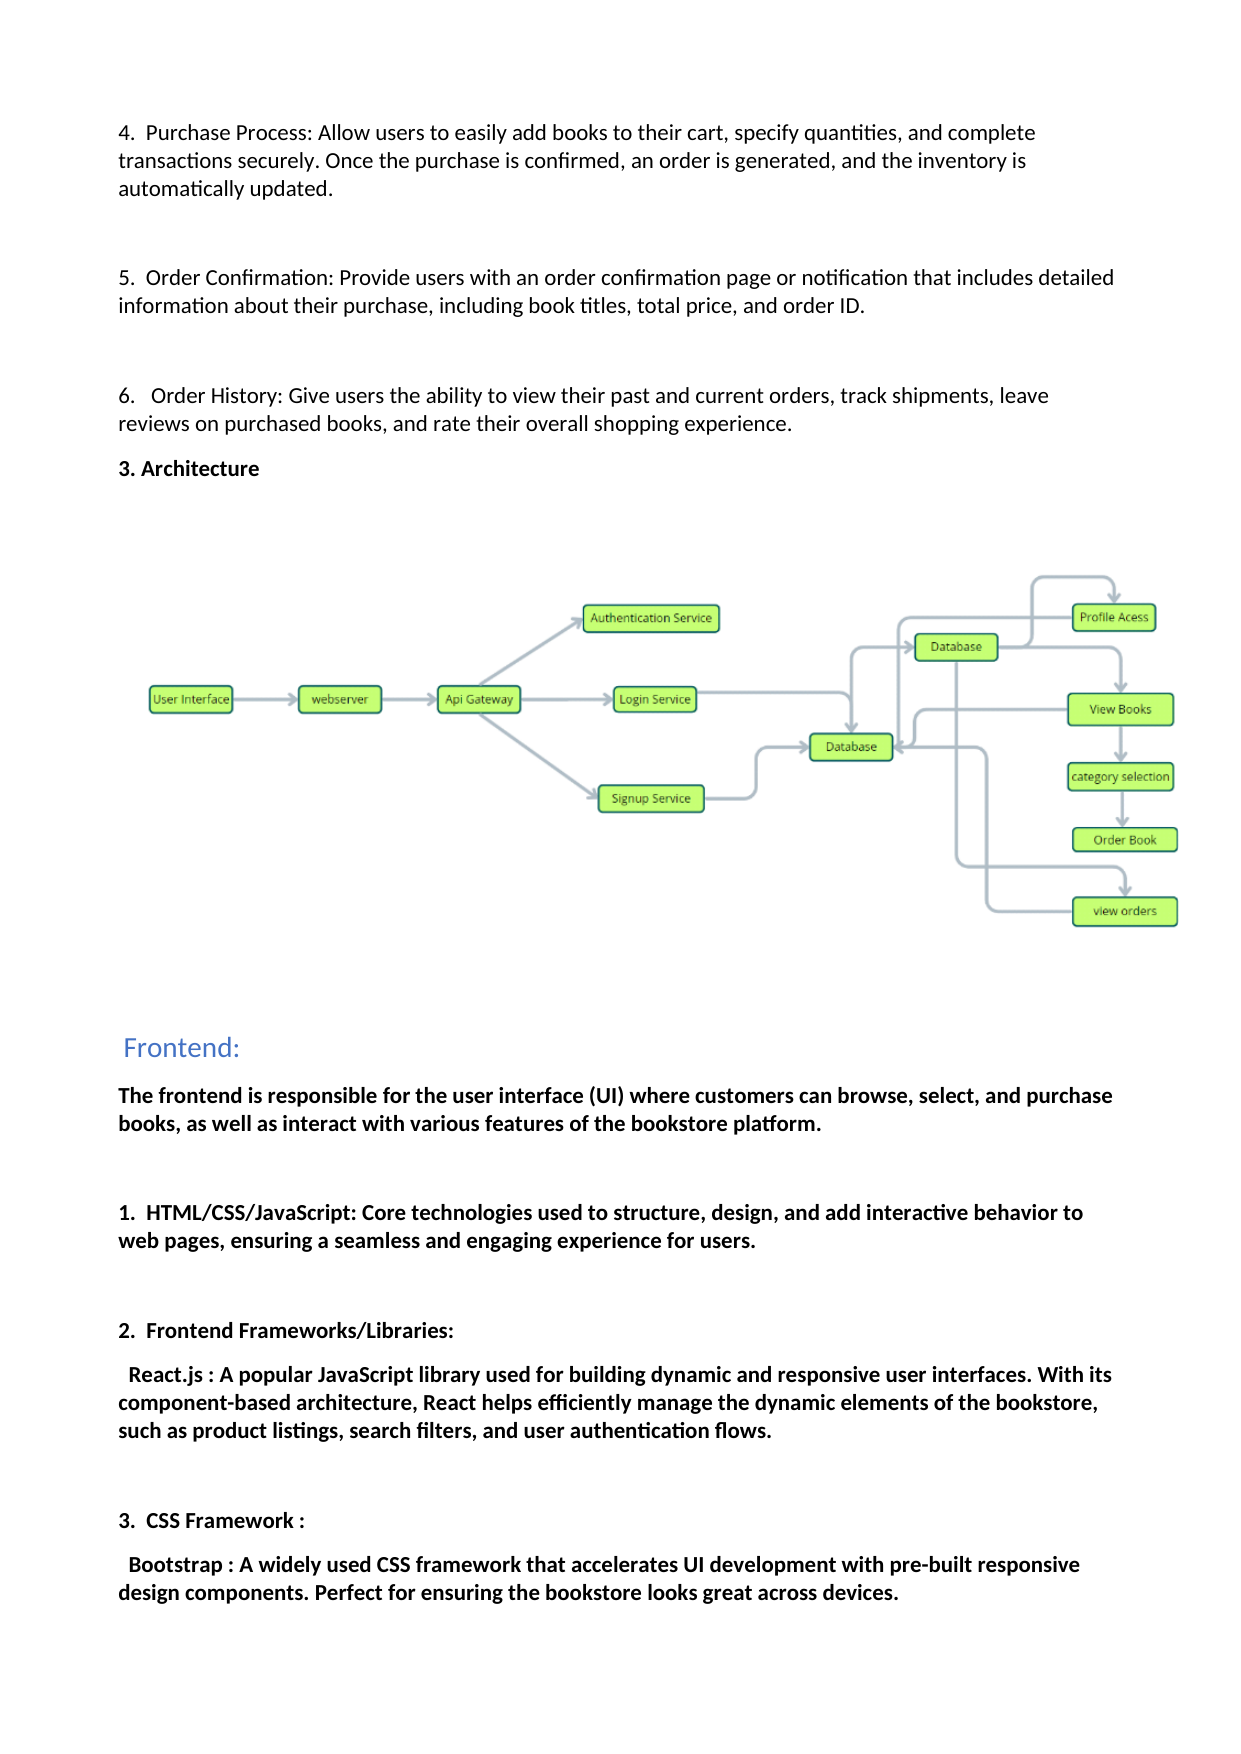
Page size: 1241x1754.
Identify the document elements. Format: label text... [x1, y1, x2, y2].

text 6. Order History: Give users the ability to view their past and current orders, track shipments, leave reviews on purchased books, and rate their overall shopping experience. [118, 381, 1122, 437]
text 1. HTML/CSS/JavaScript: Core technologies used to structure, design, and add interactive behavior to web pages, ensuring a seamless and engaging experience for users. [118, 1198, 1122, 1254]
text Frontend: [118, 1029, 1122, 1064]
text 4. Purchase Process: Allow users to easily add books to their cart, specify quantities, and complete transactions securely. Once the purchase is confirmed, an order is generated, and the inventory is automatically updated. [118, 118, 1122, 202]
text 3. Architecture [118, 454, 1122, 482]
text Bootstrap : A widely used CSS framework that accelerates UI development with pre-built responsive design components. Perfect for ensuring the bookstore looks great across devices. [118, 1551, 1122, 1607]
text 2. Frontend Frameworks/Libraries: [118, 1316, 1122, 1344]
text 5. Order Confirmation: Provide users with an order confirmation page or notification that includes detailed information about their purchase, including book titles, total price, and order ID. [118, 263, 1122, 319]
text 3. CSS Framework : [118, 1506, 1122, 1534]
text React.js : A popular JavaScript library used for building dynamic and responsive user interfaces. With its component-based architecture, React helps efficiently manage the dynamic elements of the bookstore, such as product listings, search filters, and user authentication flows. [118, 1360, 1122, 1444]
text The frontend is responsible for the user interface (UI) where customers can browse, select, and purchase books, as well as interact with various features of the bookstore platform. [118, 1081, 1122, 1137]
